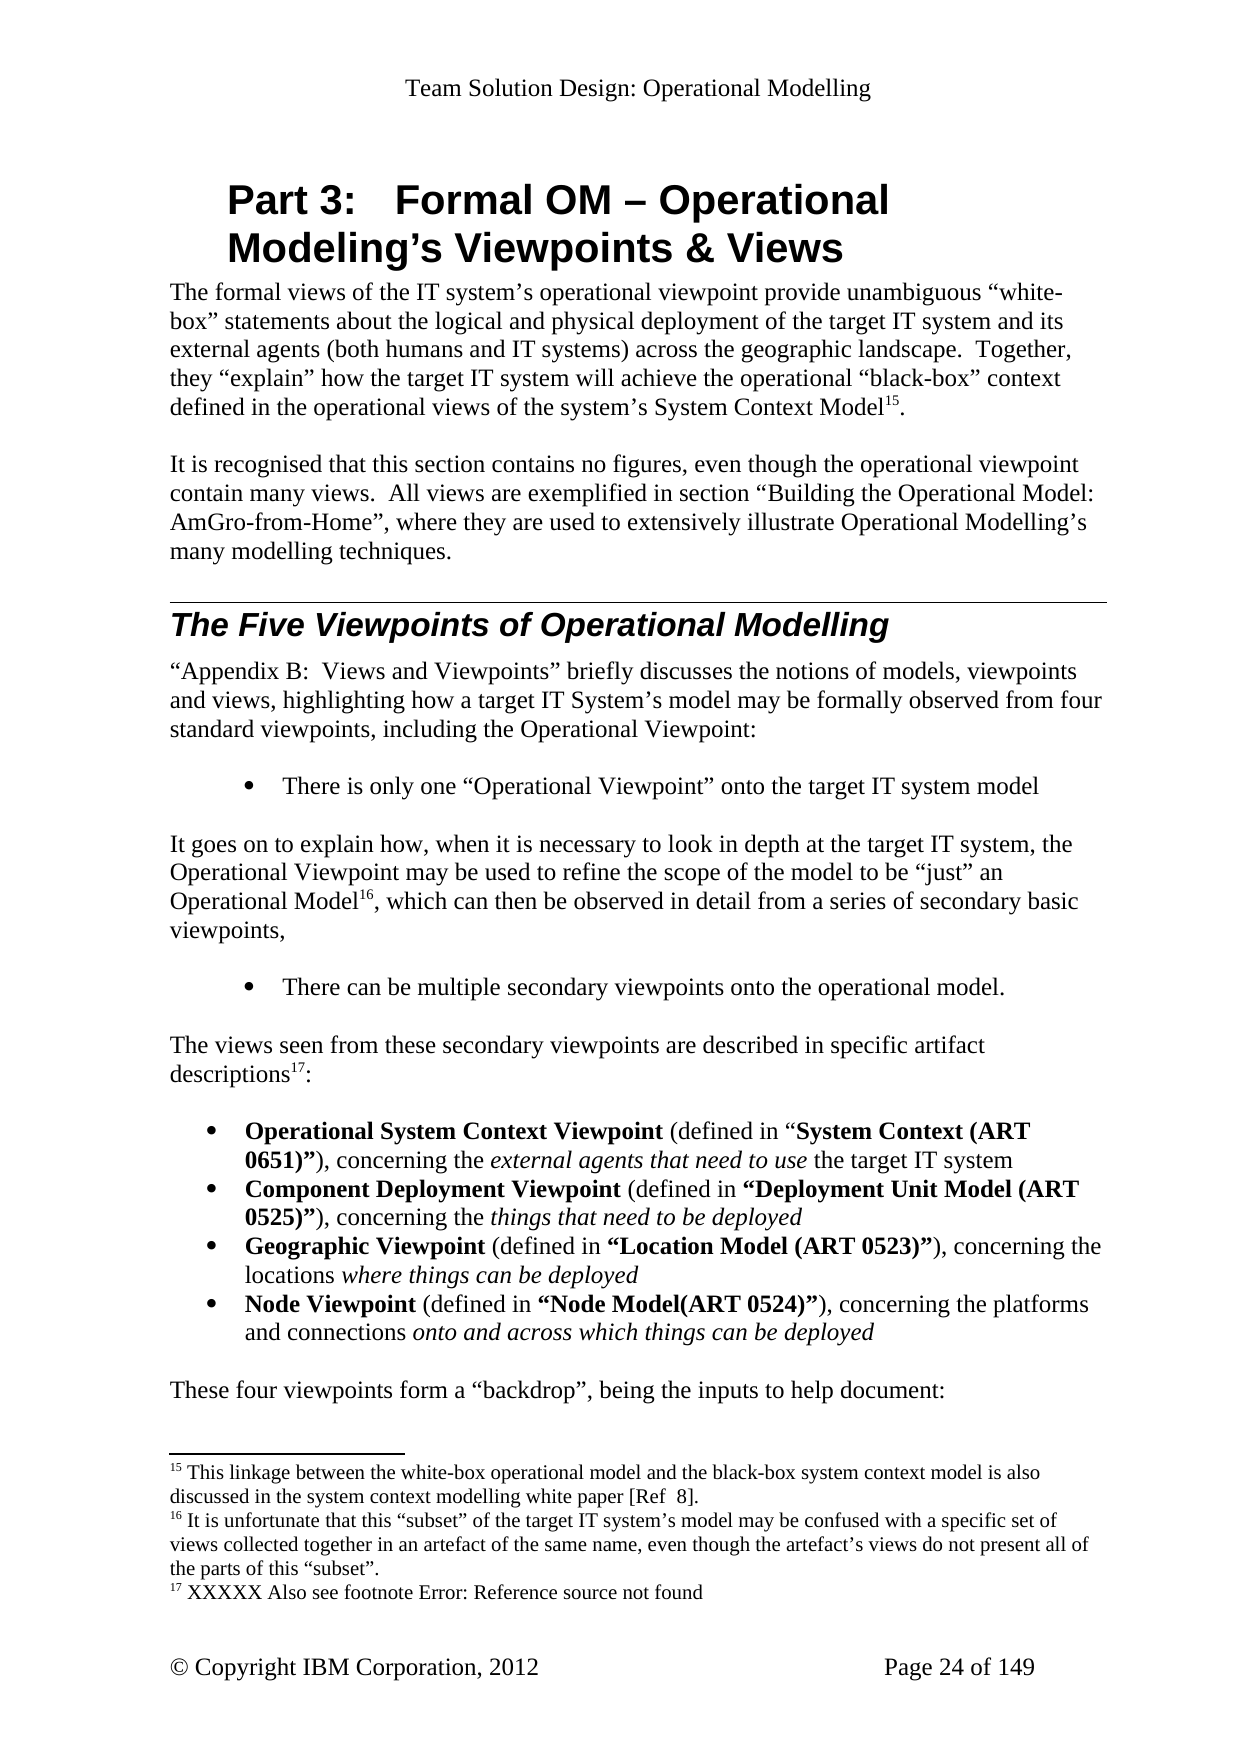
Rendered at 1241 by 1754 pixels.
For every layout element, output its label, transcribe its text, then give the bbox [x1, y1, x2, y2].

list Node Viewpoint (defined in “Node Model(ART 0524)”), concerning the platforms and connections onto and across which things can be deployed [207, 1289, 1107, 1346]
subtitle The Five Viewpoints of Operational Modelling [169, 603, 1107, 644]
list Operational System Context Viewpoint (defined in “System Context (ART 0651)”), concerning the external agents that need to use the target IT system [207, 1116, 1107, 1174]
list Geographic Viewpoint (defined in “Location Model (ART 0523)”), concerning the locations where things can be deployed [207, 1231, 1107, 1289]
subtitle Formal OM – Operational Modeling’s Viewpoints & Views [227, 175, 1107, 271]
text The views seen from these secondary viewpoints are described in specific artifact descriptions: [169, 1030, 1107, 1087]
text These four viewpoints form a “backdrop”, being the inputs to help document: [169, 1375, 1107, 1432]
text XXXXX Also see footnote Error: Reference source not found [169, 1580, 1107, 1604]
text It is unfortunate that this “subset” of the target IT system’s model may be confused with a specific set of views collected together in an artefact of the same name, even though the artefact’s views do not present all of the parts of this “subset”. [169, 1508, 1107, 1580]
text This linkage between the white-box operational model and the black-box system context model is also discussed in the system context modelling white paper [Ref 6]. [169, 1459, 1107, 1508]
text “Appendix B: Views and Viewpoints” briefly discusses the notions of models, viewpoints and views, highlighting how a target IT System’s model may be formally observed from four standard viewpoints, including the Operational Viewpoint: [169, 656, 1107, 742]
text The formal views of the IT system’s operational viewpoint provide unambiguous “white-box” statements about the logical and physical deployment of the target IT system and its external agents (both humans and IT systems) across the geographic landscape. Together, they “explain” how the target IT system will achieve the operational “black-box” context defined in the operational views of the system’s System Context Model. [169, 277, 1107, 421]
text It goes on to explain how, when it is necessary to look in depth at the target IT system, the Operational Viewpoint may be used to refine the scope of the model to be “just” an Operational Model, which can then be observed in detail from a series of secondary basic viewpoints, [169, 829, 1107, 944]
list There can be multiple secondary viewpoints onto the operational model. [244, 972, 1107, 1001]
list Component Deployment Viewpoint (defined in “Deployment Unit Model (ART 0525)”), concerning the things that need to be deployed [207, 1174, 1107, 1231]
text It is recognised that this section contains no figures, even though the operational viewpoint contain many views. All views are exemplified in section “Building the Operational Model: AmGro-from-Home”, where they are used to extensively illustrate Operational Modelling’s many modelling techniques. [169, 449, 1107, 564]
list There is only one “Operational Viewpoint” onto the target IT system model [244, 771, 1107, 800]
